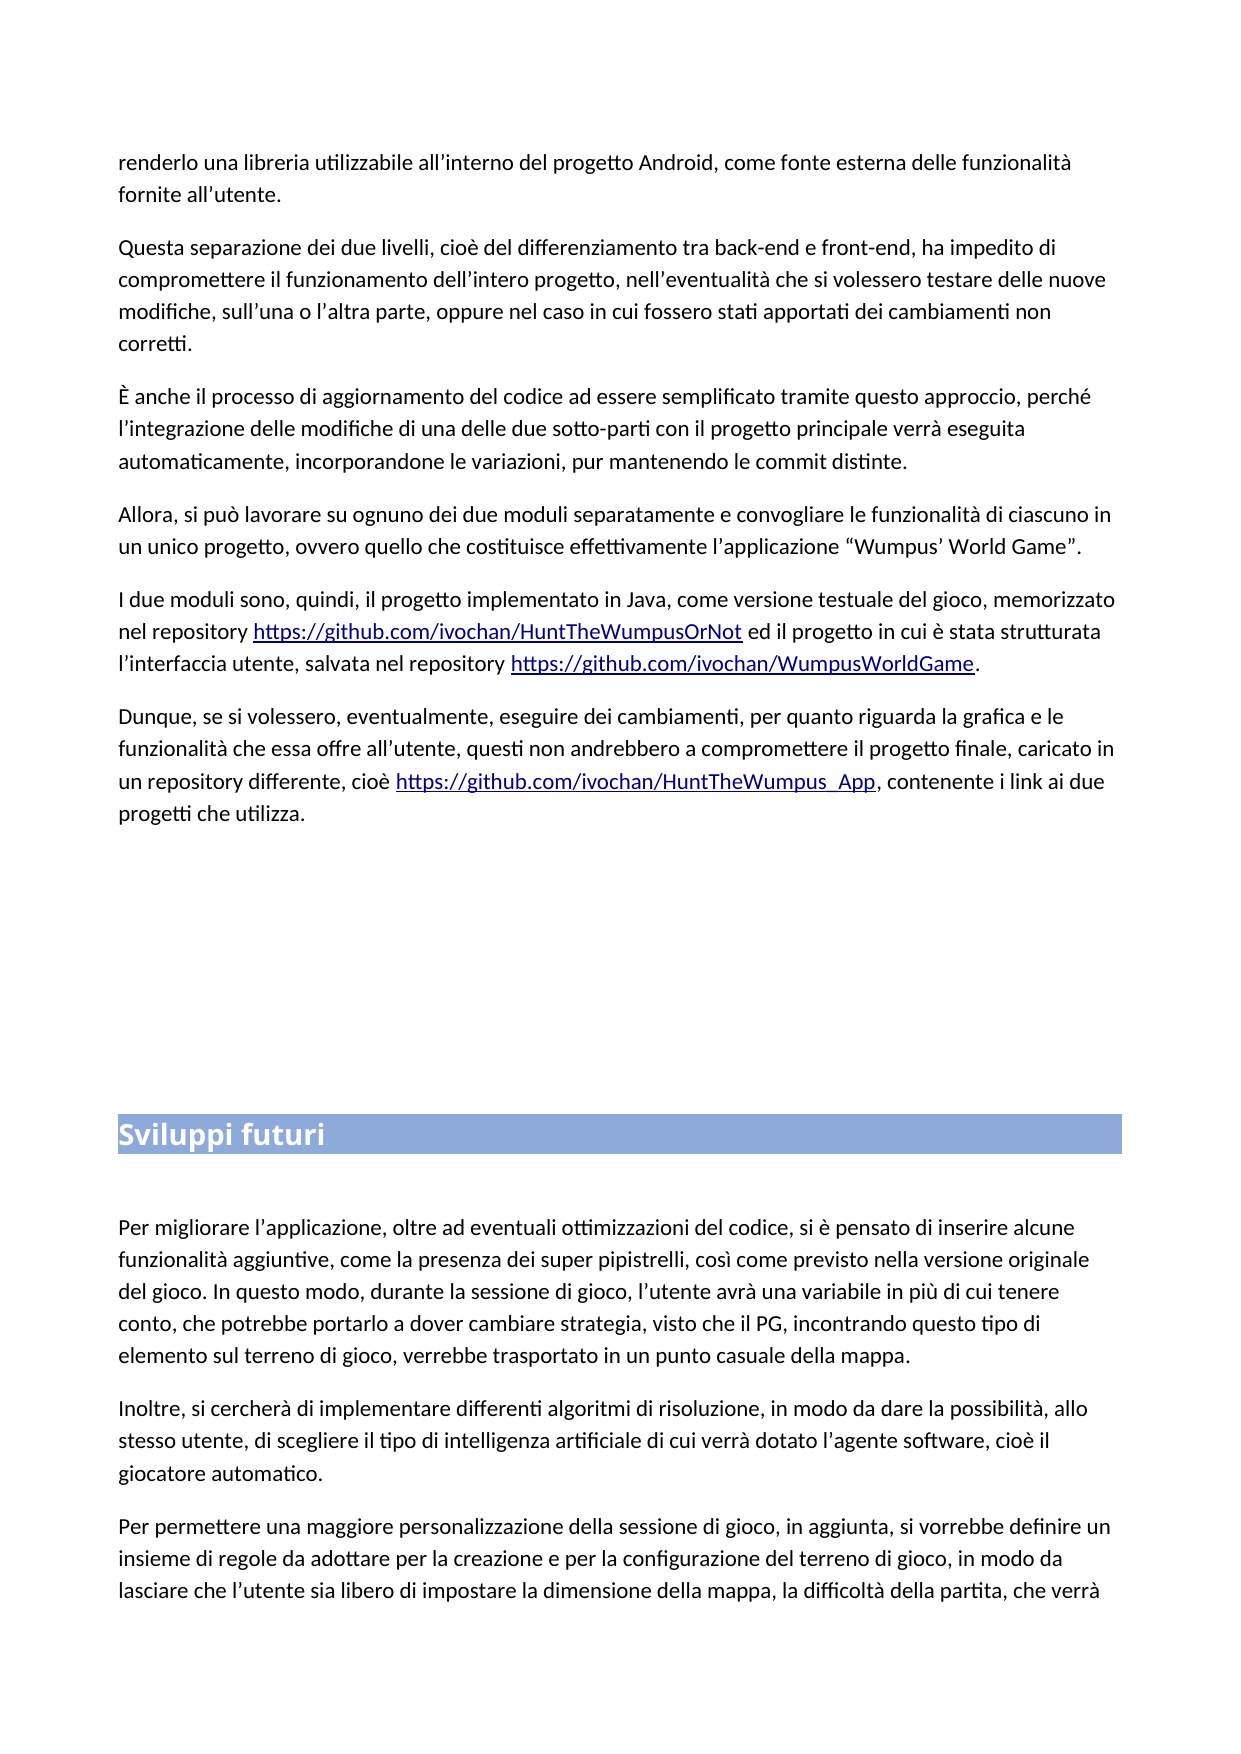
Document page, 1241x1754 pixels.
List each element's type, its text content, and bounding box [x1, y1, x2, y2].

text Questa separazione dei due livelli, cioè del differenziamento tra back-end e front-end, ha impedito di compromettere il funzionamento dell’intero progetto, nell’eventualità che si volessero testare delle nuove modifiche, sull’una o l’altra parte, oppure nel caso in cui fossero stati apportati dei cambiamenti non corretti. [118, 233, 1122, 357]
text renderlo una libreria utilizzabile all’interno del progetto Android, come fonte esterna delle funzionalità fornite all’utente. [118, 148, 1122, 208]
text Per migliorare l’applicazione, oltre ad eventuali ottimizzazioni del codice, si è pensato di inserire alcune funzionalità aggiuntive, come la presenza dei super pipistrelli, così come previsto nella versione originale del gioco. In questo modo, durante la sessione di gioco, l’utente avrà una variabile in più di cui tenere conto, che potrebbe portarlo a dover cambiare strategia, visto che il PG, incontrando questo tipo di elemento sul terreno di gioco, verrebbe trasportato in un punto casuale della mappa. [118, 1213, 1122, 1369]
text Dunque, se si volessero, eventualmente, eseguire dei cambiamenti, per quanto riguarda la grafica e le funzionalità che essa offre all’utente, questi non andrebbero a compromettere il progetto finale, caricato in un repository differente, cioè https://github.com/ivochan/HuntTheWumpus_App, contenente i link ai due progetti che utilizza. [118, 702, 1122, 827]
text Per permettere una maggiore personalizzazione della sessione di gioco, in aggiunta, si vorrebbe definire un insieme di regole da adottare per la creazione e per la configurazione del terreno di gioco, in modo da lasciare che l’utente sia libero di impostare la dimensione della mappa, la difficoltà della partita, che verrà [118, 1512, 1122, 1604]
text È anche il processo di aggiornamento del codice ad essere semplificato tramite questo approccio, perché l’integrazione delle modifiche di una delle due sotto-parti con il progetto principale verrà eseguita automaticamente, incorporandone le variazioni, pur mantenendo le commit distinte. [118, 382, 1122, 475]
text Allora, si può lavorare su ognuno dei due moduli separatamente e convogliare le funzionalità di ciascuno in un unico progetto, ovvero quello che costituisce effettivamente l’applicazione “Wumpus’ World Game”. [118, 500, 1122, 560]
subtitle Sviluppi futuri [118, 1114, 1122, 1154]
text Inoltre, si cercherà di implementare differenti algoritmi di risoluzione, in modo da dare la possibilità, allo stesso utente, di scegliere il tipo di intelligenza artificiale di cui verrà dotato l’agente software, cioè il giocatore automatico. [118, 1394, 1122, 1487]
text I due moduli sono, quindi, il progetto implementato in Java, come versione testuale del gioco, memorizzato nel repository https://github.com/ivochan/HuntTheWumpusOrNot ed il progetto in cui è stata strutturata l’interfaccia utente, salvata nel repository https://github.com/ivochan/WumpusWorldGame. [118, 585, 1122, 677]
